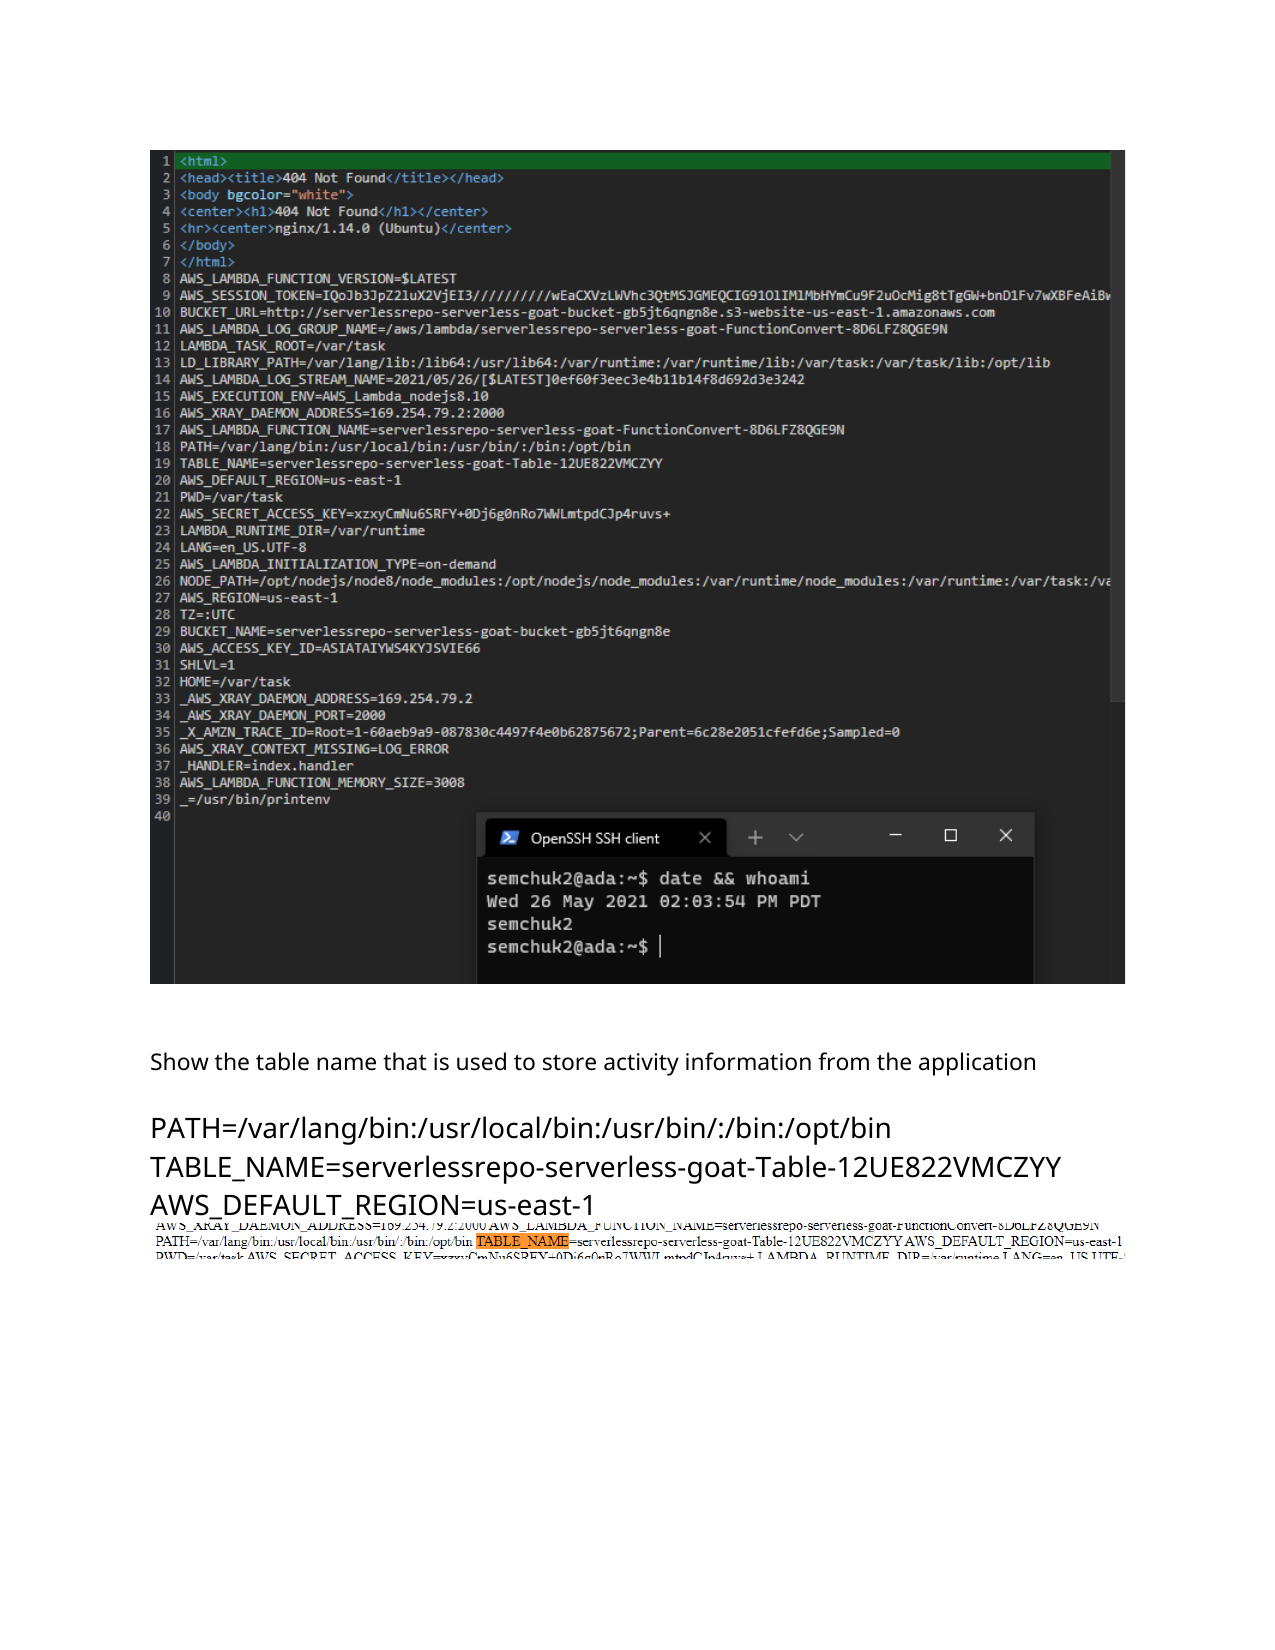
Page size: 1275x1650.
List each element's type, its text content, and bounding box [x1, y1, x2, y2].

picture [150, 1223, 1125, 1259]
picture [150, 150, 1125, 984]
text PATH=/var/lang/bin:/usr/local/bin:/usr/bin/:/bin:/opt/bin TABLE_NAME=serverlessrepo-serverless-goat-Table-12UE822VMCZYY AWS_DEFAULT_REGION=us-east-1 [150, 1109, 1125, 1223]
text Show the table name that is used to store activity information from the application [150, 1046, 1125, 1077]
